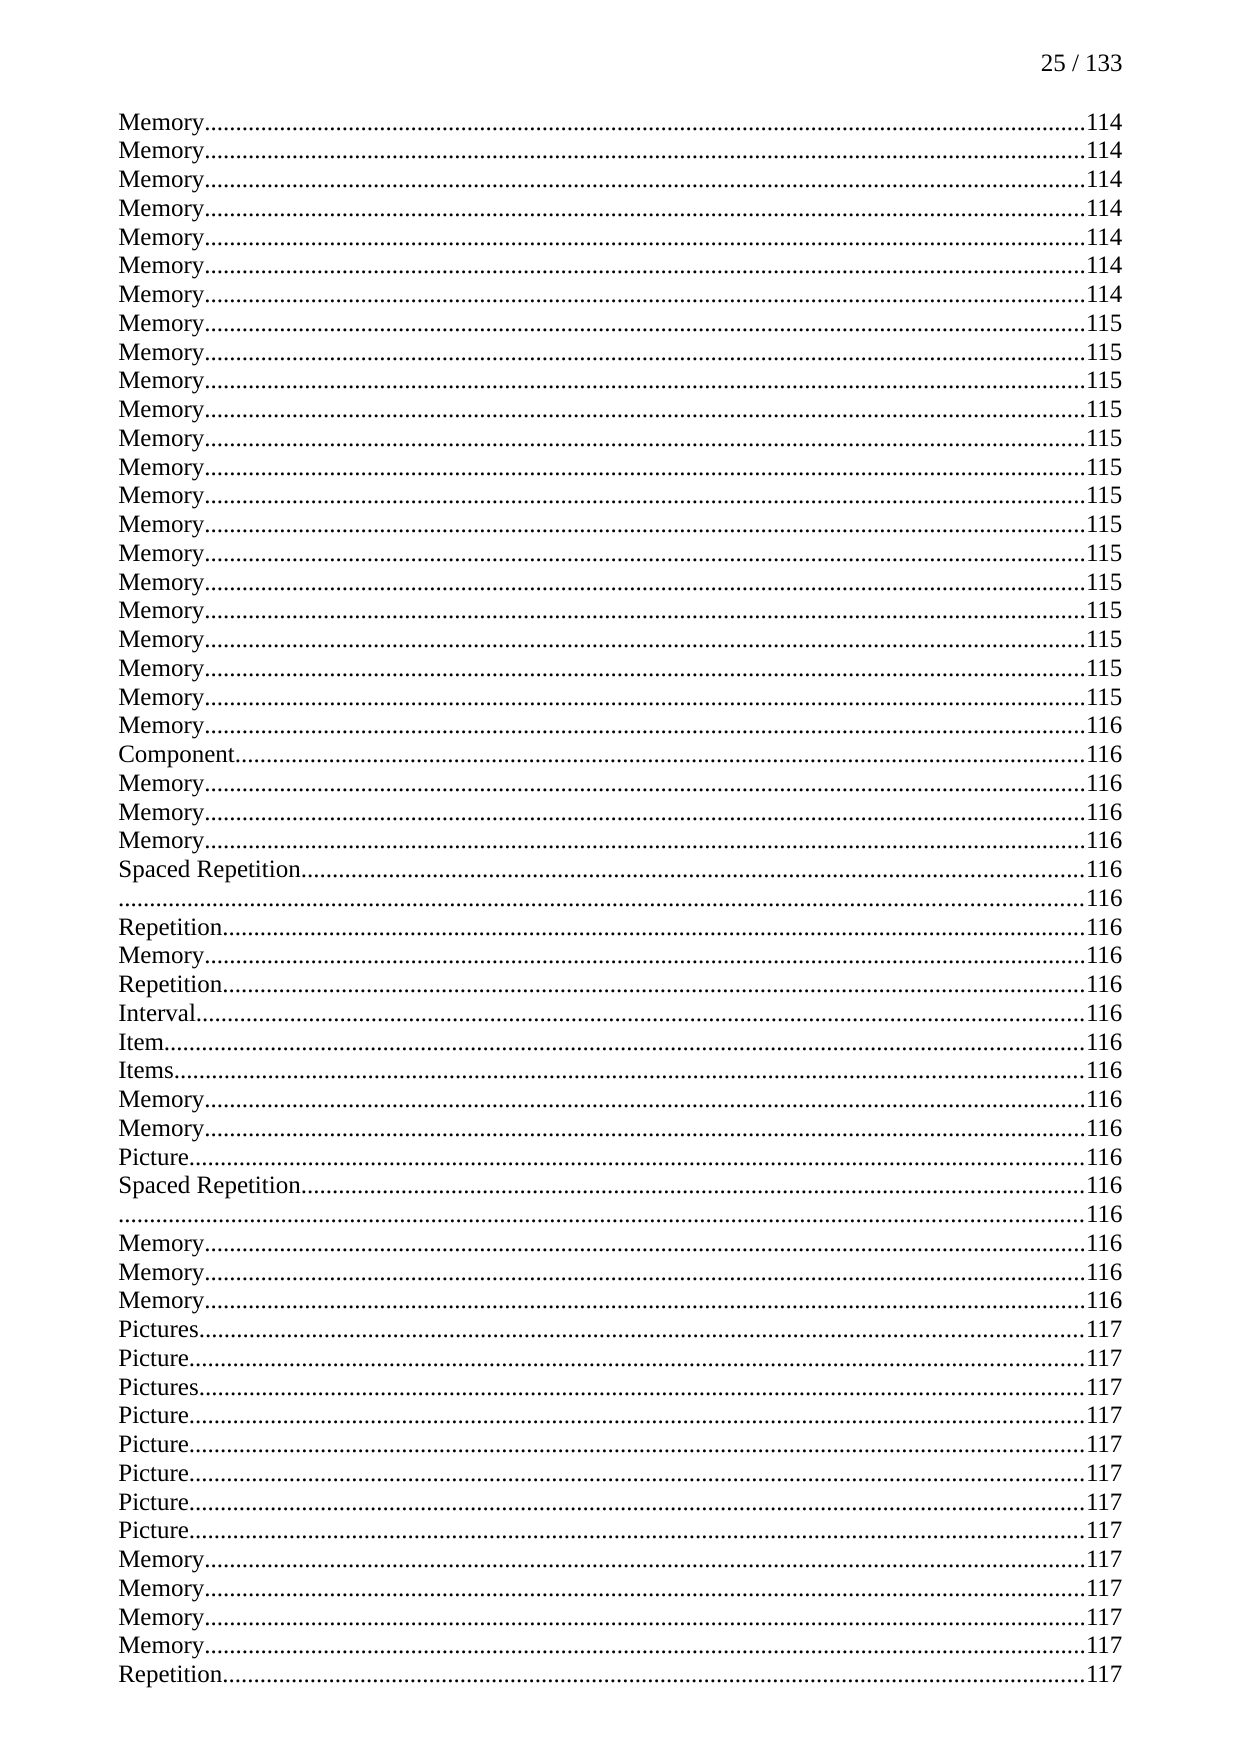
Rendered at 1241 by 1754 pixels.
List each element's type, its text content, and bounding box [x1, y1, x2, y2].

text Repetition 116 [118, 912, 1122, 941]
text Memory 115 [118, 394, 1122, 423]
text Memory 116 [118, 941, 1122, 969]
text Memory 116 [118, 1286, 1122, 1314]
text Memory 114 [118, 136, 1122, 164]
text Memory 115 [118, 567, 1122, 596]
text Memory 117 [118, 1631, 1122, 1659]
text Memory 117 [118, 1544, 1122, 1573]
text Picture 116 [118, 1142, 1122, 1171]
text Memory 114 [118, 193, 1122, 222]
text Memory 114 [118, 251, 1122, 279]
text Repetition 117 [118, 1659, 1122, 1688]
text 116 [118, 883, 1122, 912]
text Memory 116 [118, 797, 1122, 826]
text Interval 116 [118, 998, 1122, 1027]
text Memory 115 [118, 596, 1122, 624]
text Memory 115 [118, 423, 1122, 452]
text Memory 115 [118, 624, 1122, 653]
text Memory 116 [118, 826, 1122, 854]
text Spaced Repetition 116 [118, 854, 1122, 883]
text Memory 114 [118, 222, 1122, 251]
text Memory 114 [118, 279, 1122, 308]
text Memory 115 [118, 653, 1122, 682]
text Memory 115 [118, 538, 1122, 567]
text Memory 115 [118, 452, 1122, 481]
text Item 116 [118, 1027, 1122, 1056]
text Memory 116 [118, 1084, 1122, 1113]
text Memory 115 [118, 481, 1122, 509]
text Memory 115 [118, 366, 1122, 394]
text Items 116 [118, 1056, 1122, 1084]
text Picture 117 [118, 1516, 1122, 1544]
text Picture 117 [118, 1343, 1122, 1372]
text Memory 116 [118, 711, 1122, 739]
text Memory 116 [118, 1113, 1122, 1142]
text Memory 116 [118, 1228, 1122, 1257]
text Component 116 [118, 739, 1122, 768]
text Memory 114 [118, 107, 1122, 136]
text Memory 115 [118, 509, 1122, 538]
text Memory 116 [118, 1257, 1122, 1286]
text Spaced Repetition 116 [118, 1171, 1122, 1199]
text Picture 117 [118, 1401, 1122, 1429]
text Memory 117 [118, 1602, 1122, 1631]
text Memory 117 [118, 1573, 1122, 1602]
text Memory 114 [118, 164, 1122, 193]
text Memory 115 [118, 337, 1122, 366]
text Memory 115 [118, 682, 1122, 711]
text Memory 115 [118, 308, 1122, 337]
text Pictures 117 [118, 1314, 1122, 1343]
text Memory 116 [118, 768, 1122, 797]
text Repetition 116 [118, 969, 1122, 998]
text Picture 117 [118, 1458, 1122, 1487]
text Pictures 117 [118, 1372, 1122, 1401]
text 116 [118, 1199, 1122, 1228]
text Picture 117 [118, 1487, 1122, 1516]
text Picture 117 [118, 1429, 1122, 1458]
